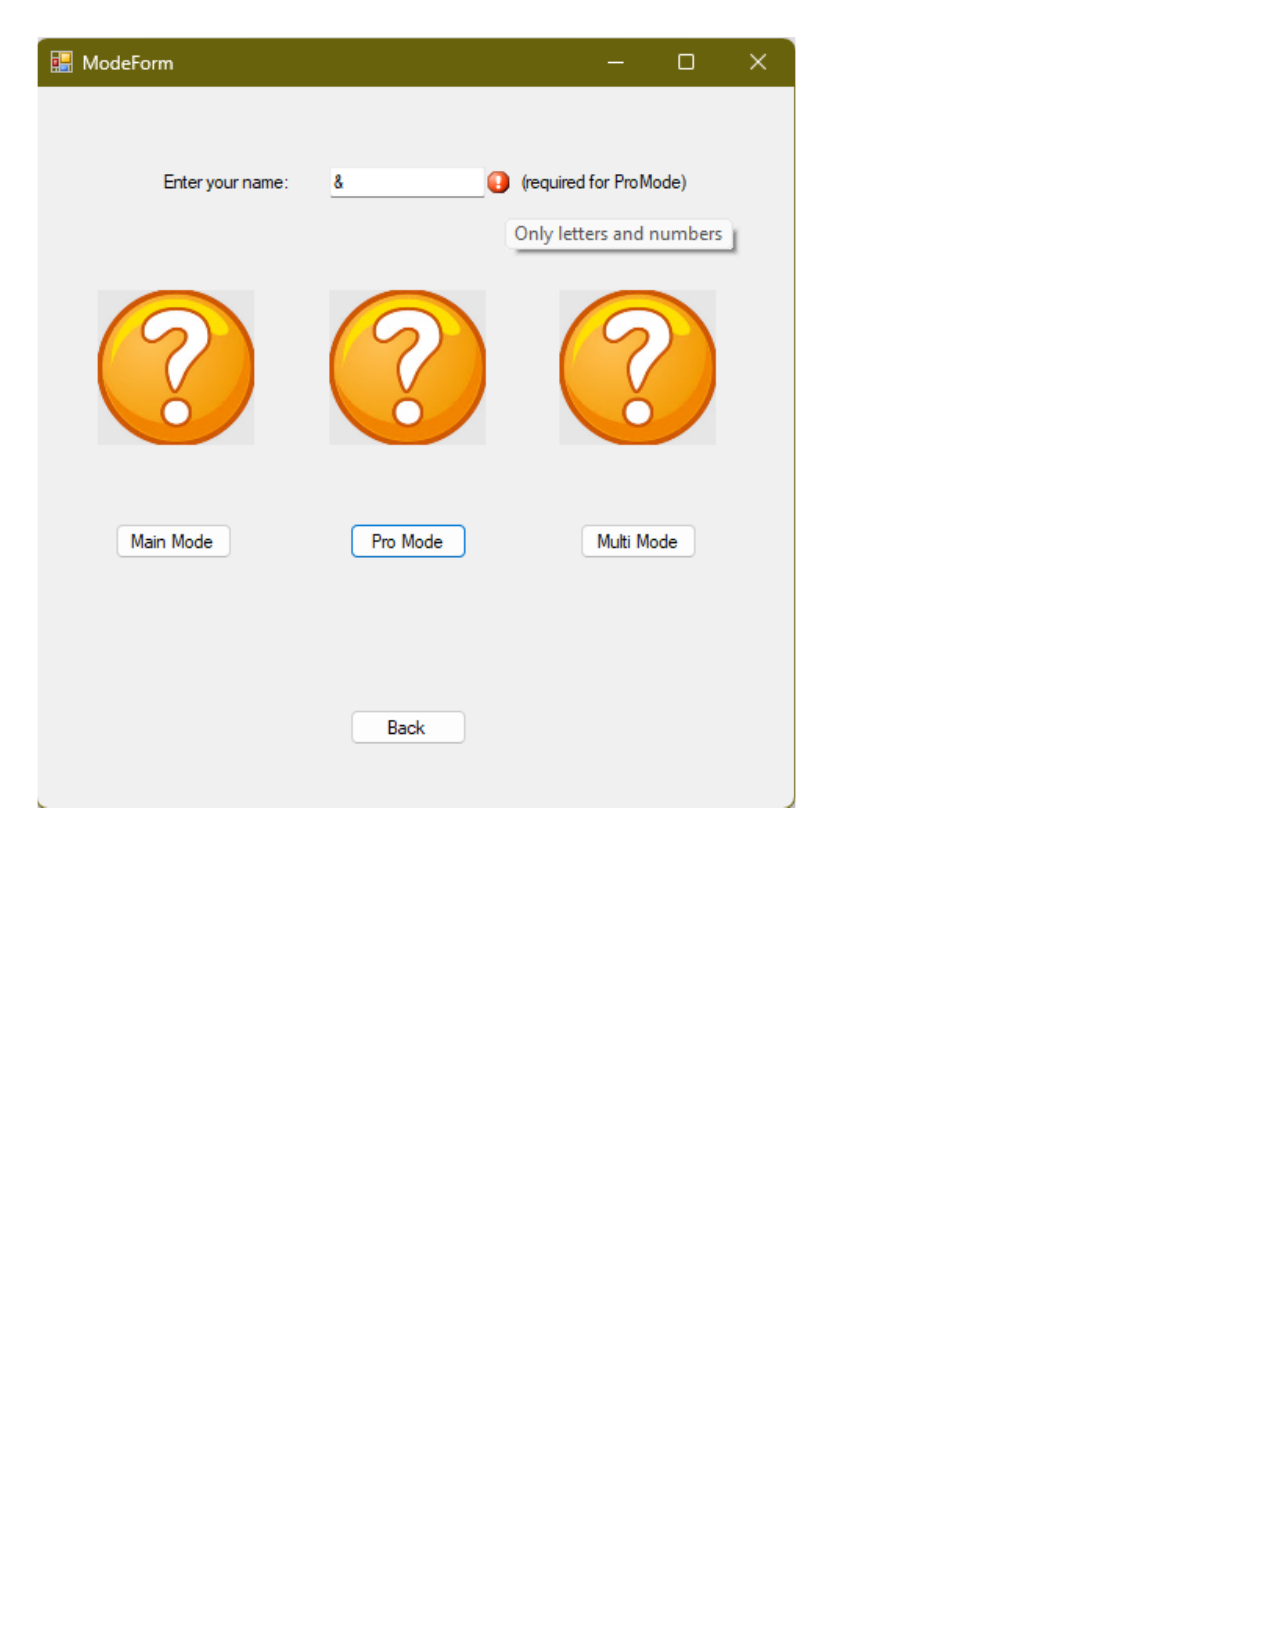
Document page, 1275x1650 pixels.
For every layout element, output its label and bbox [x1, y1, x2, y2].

picture [37, 37, 796, 808]
